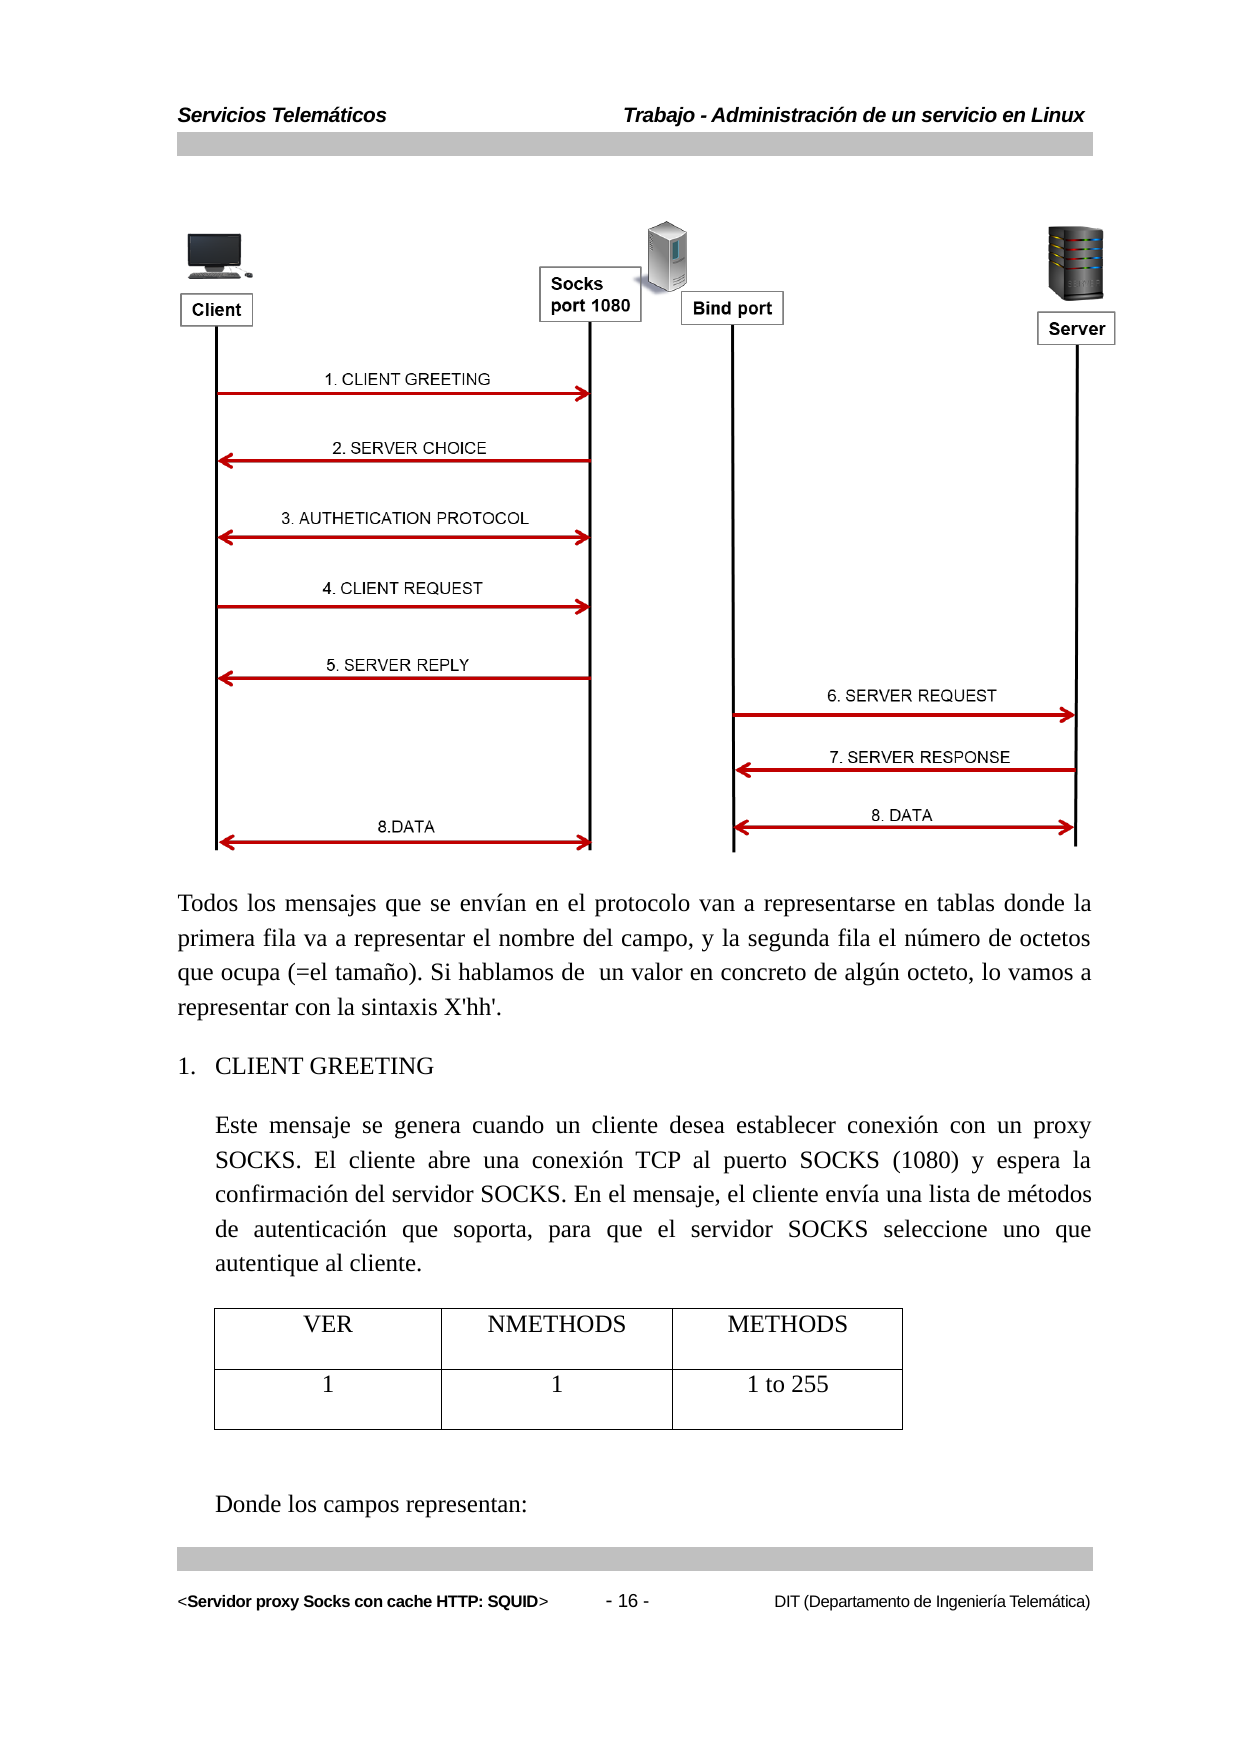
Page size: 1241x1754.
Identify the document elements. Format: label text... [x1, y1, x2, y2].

table_cell 1 [215, 1370, 441, 1429]
table_header VER [215, 1309, 441, 1368]
table_cell 1 [442, 1370, 672, 1429]
list CLIENT GREETING [177, 1051, 1093, 1080]
table_header NMETHODS [442, 1309, 672, 1368]
text Donde los campos representan: [215, 1489, 1093, 1518]
text Todos los mensajes que se envían en el protocolo van a representarse en tablas donde la primera fila va a representar el nombre del campo, y la segunda fila el número de octetos que ocupa (=el tamaño). Si hablamos de un valor en concreto de algún octeto, lo vamos a representar con la sintaxis X'hh'. [177, 888, 1093, 1020]
table_header METHODS [673, 1309, 902, 1368]
table_cell 1 to 255 [673, 1370, 902, 1429]
text Este mensaje se genera cuando un cliente desea establecer conexión con un proxy SOCKS. El cliente abre una conexión TCP al puerto SOCKS (1080) y espera la confirmación del servidor SOCKS. En el mensaje, el cliente envía una lista de métodos de autenticación que soporta, para que el servidor SOCKS seleccione uno que autentique al cliente. [215, 1111, 1093, 1277]
